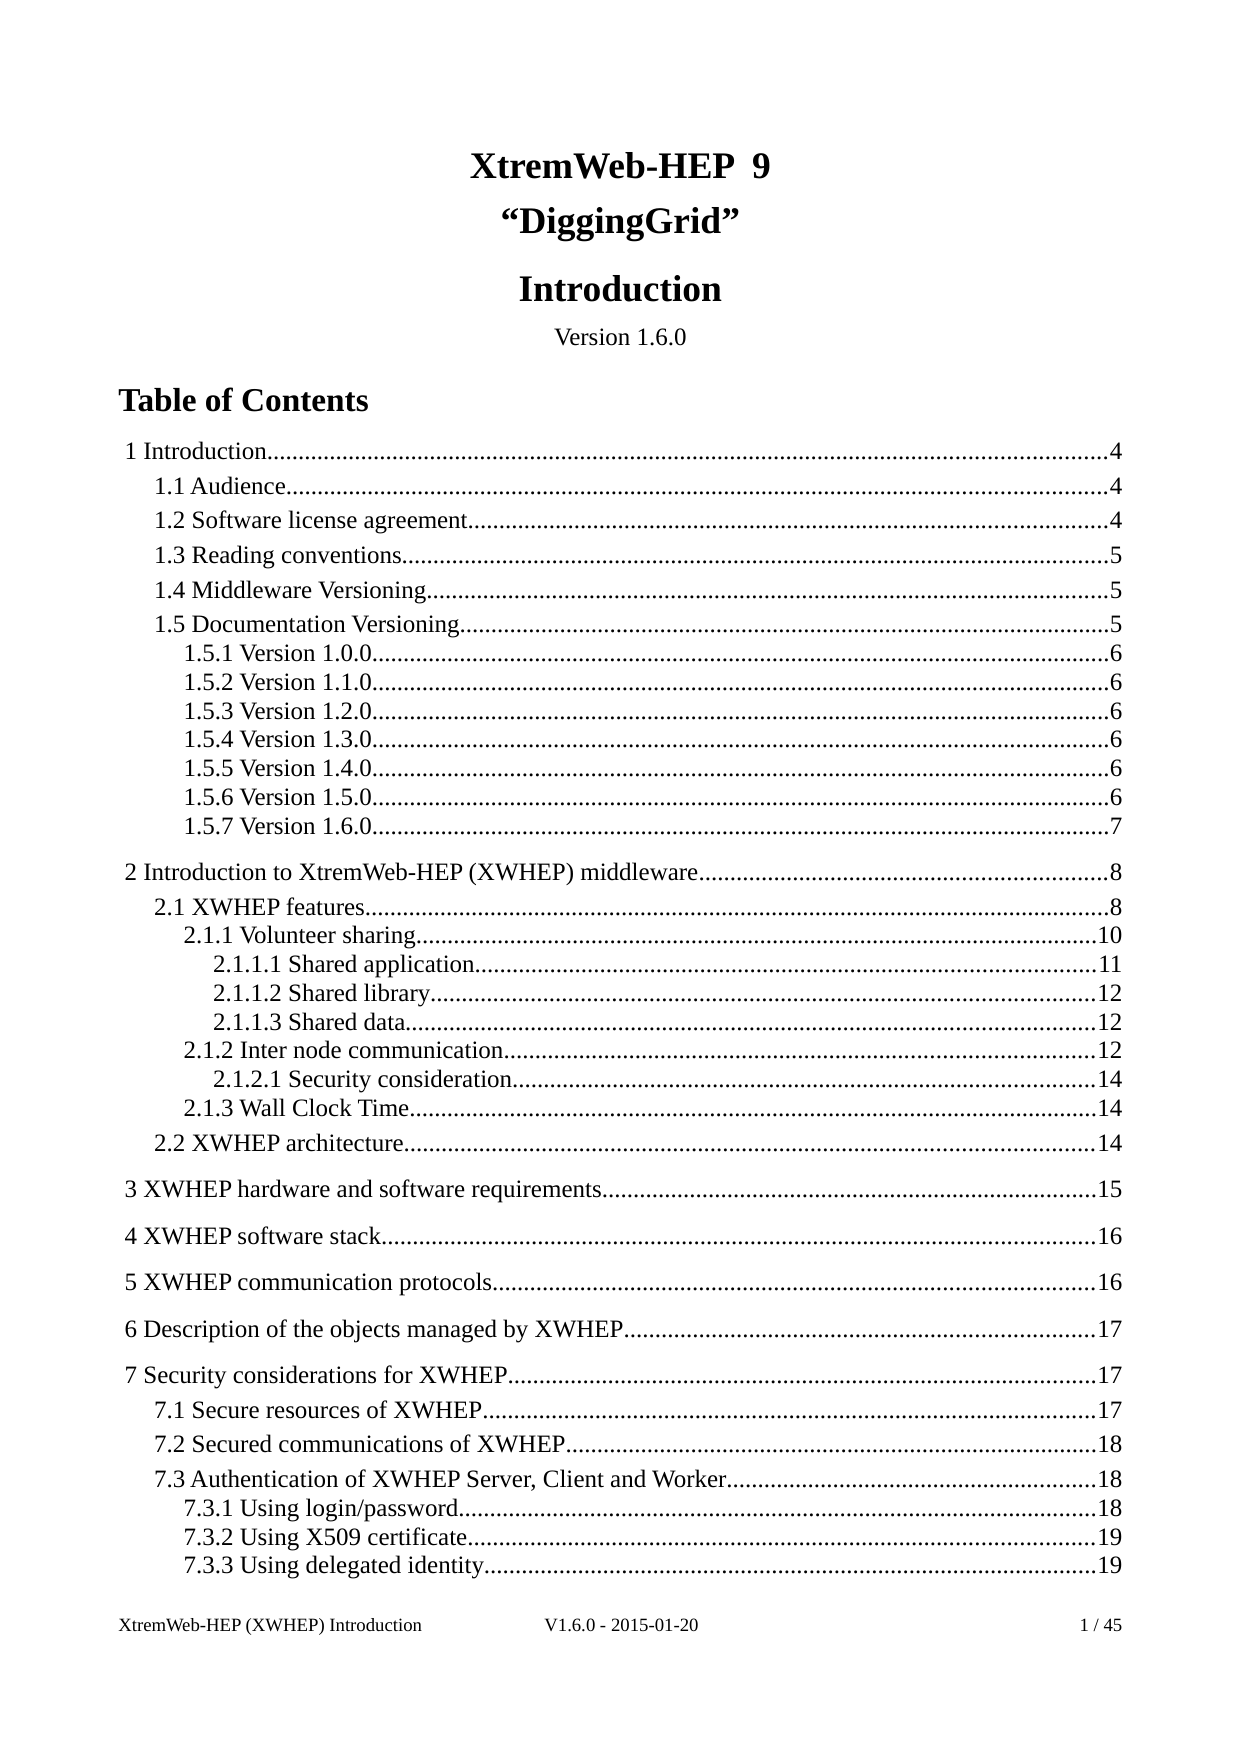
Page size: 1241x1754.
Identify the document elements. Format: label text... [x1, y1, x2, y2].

text 1.5.7 Version 1.6.0 7 [177, 811, 1122, 839]
text 1.5.2 Version 1.1.0 6 [177, 667, 1122, 696]
subtitle Table of Contents [118, 380, 1122, 418]
text 1.5.5 Version 1.4.0 6 [177, 753, 1122, 782]
text 2.1.2.1 Security consideration 14 [207, 1064, 1122, 1093]
text 2.1.1.3 Shared data 12 [207, 1007, 1122, 1036]
text 2.1.1.1 Shared application 11 [207, 949, 1122, 978]
subtitle XtremWeb-HEP 9 [118, 143, 1122, 186]
text 7 Security considerations for XWHEP 17 [118, 1360, 1122, 1389]
text 2.1.1.2 Shared library 12 [207, 978, 1122, 1007]
text 1.5.6 Version 1.5.0 6 [177, 782, 1122, 811]
text 4 XWHEP software stack 16 [118, 1221, 1122, 1249]
text 7.3.3 Using delegated identity 19 [177, 1550, 1122, 1579]
text 2.1.2 Inter node communication 12 [177, 1036, 1122, 1064]
text 1 Introduction 4 [118, 436, 1122, 465]
text 1.1 Audience 4 [148, 471, 1122, 499]
text 1.4 Middleware Versioning 5 [148, 575, 1122, 603]
text 2.1 XWHEP features 8 [148, 892, 1122, 921]
text 7.3.1 Using login/password 18 [177, 1493, 1122, 1522]
subtitle Introduction [118, 267, 1122, 310]
text 1.5.4 Version 1.3.0 6 [177, 724, 1122, 753]
text 7.3 Authentication of XWHEP Server, Client and Worker 18 [148, 1464, 1122, 1493]
text Version 1.6.0 [118, 322, 1122, 351]
text 2.2 XWHEP architecture 14 [148, 1128, 1122, 1157]
text 2.1.3 Wall Clock Time 14 [177, 1093, 1122, 1122]
text 1.2 Software license agreement 4 [148, 505, 1122, 534]
text 5 XWHEP communication protocols 16 [118, 1267, 1122, 1296]
text 1.5.3 Version 1.2.0 6 [177, 696, 1122, 724]
text “DiggingGrid” [118, 199, 1122, 242]
text 1.5 Documentation Versioning 5 [148, 609, 1122, 638]
text 6 Description of the objects managed by XWHEP 17 [118, 1314, 1122, 1342]
text 7.3.2 Using X509 certificate 19 [177, 1522, 1122, 1550]
text 1.3 Reading conventions 5 [148, 540, 1122, 569]
text 7.2 Secured communications of XWHEP 18 [148, 1429, 1122, 1458]
text 2 Introduction to XtremWeb-HEP (XWHEP) middleware 8 [118, 857, 1122, 886]
text 1.5.1 Version 1.0.0 6 [177, 638, 1122, 667]
text 3 XWHEP hardware and software requirements 15 [118, 1174, 1122, 1203]
text 2.1.1 Volunteer sharing 10 [177, 921, 1122, 949]
text 7.1 Secure resources of XWHEP 17 [148, 1395, 1122, 1423]
